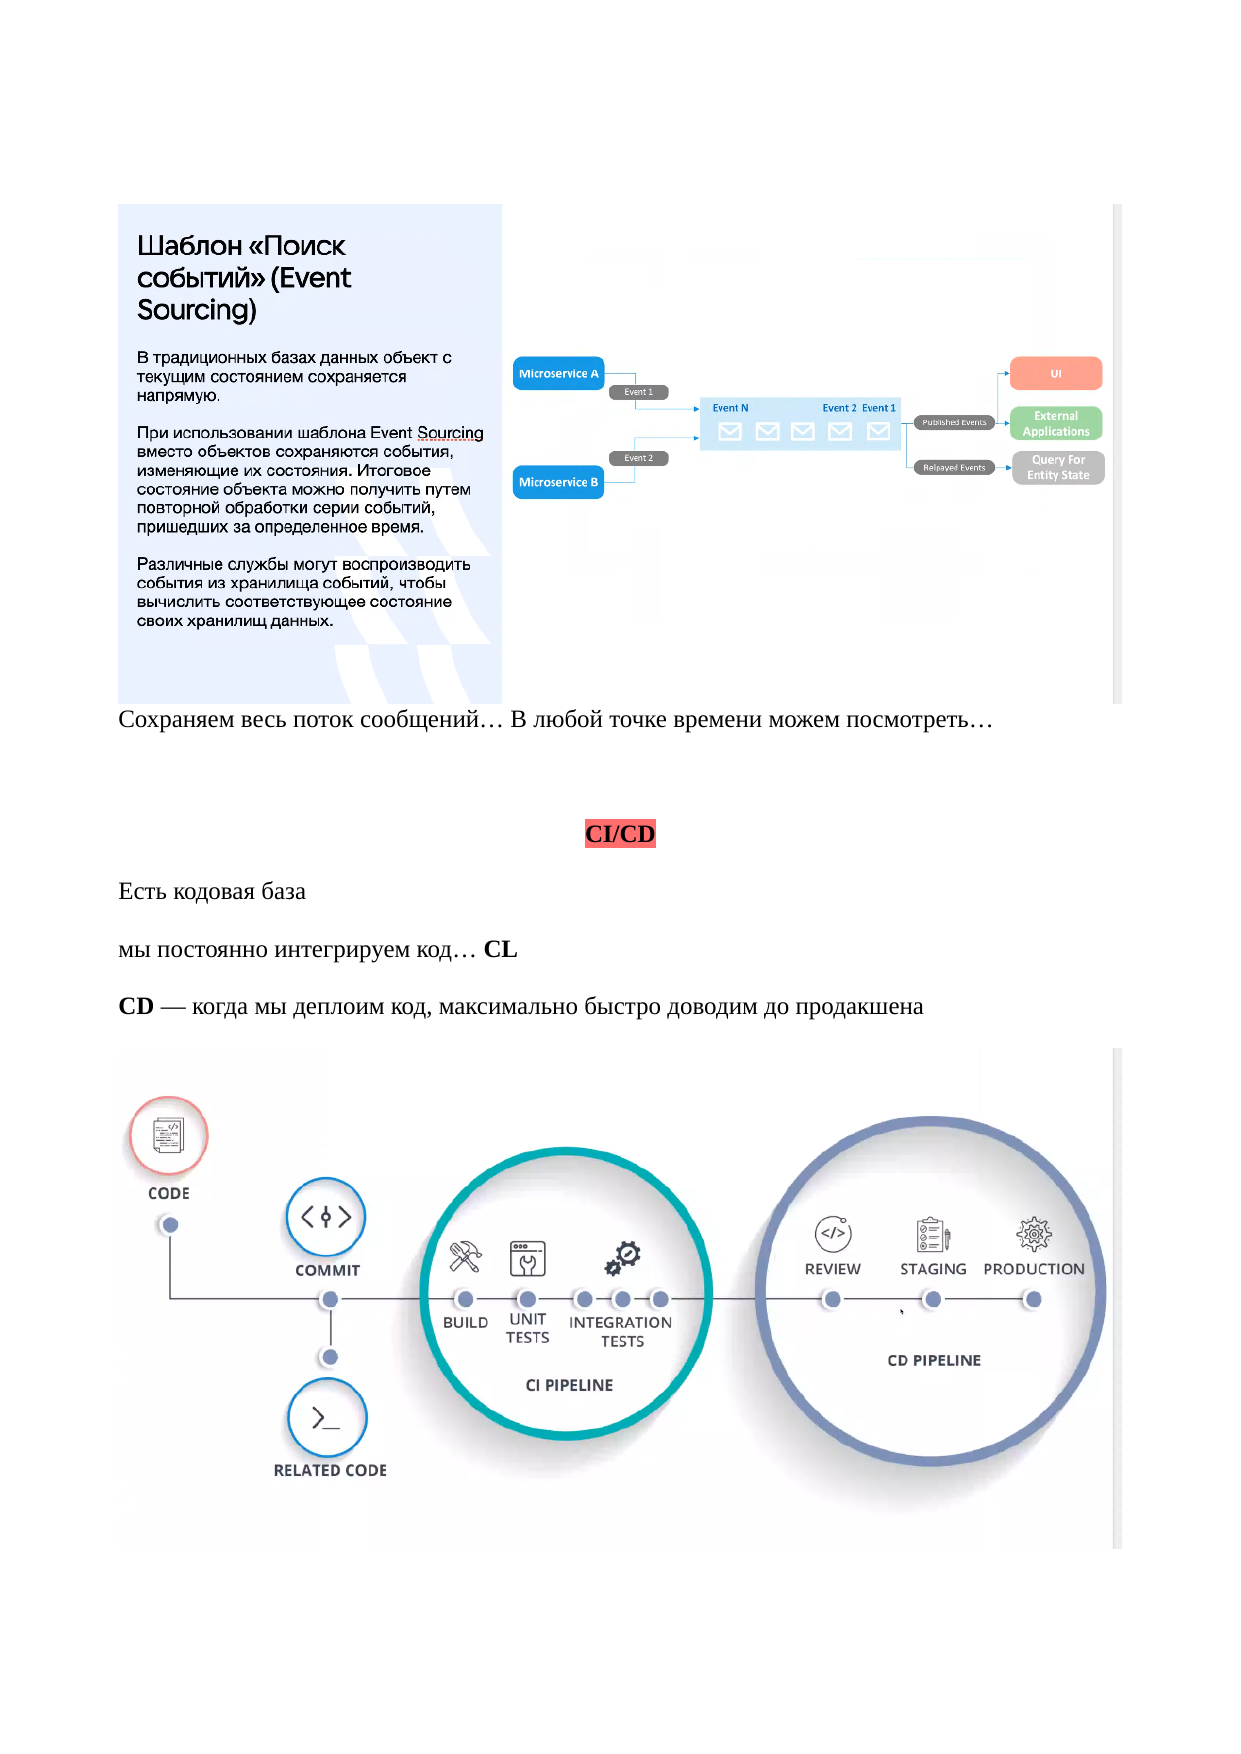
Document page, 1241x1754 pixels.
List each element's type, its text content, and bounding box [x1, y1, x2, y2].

picture [118, 204, 1123, 704]
picture [118, 1048, 1123, 1549]
text CI/CD [118, 819, 1122, 848]
text Сохраняем весь поток сообщений… В любой точке времени можем посмотреть… [118, 704, 1122, 733]
text мы постоянно интегрируем код… CL [118, 934, 1122, 963]
text CD — когда мы деплоим код, максимально быстро доводим до продакшена [118, 991, 1122, 1020]
text Есть кодовая база [118, 876, 1122, 905]
